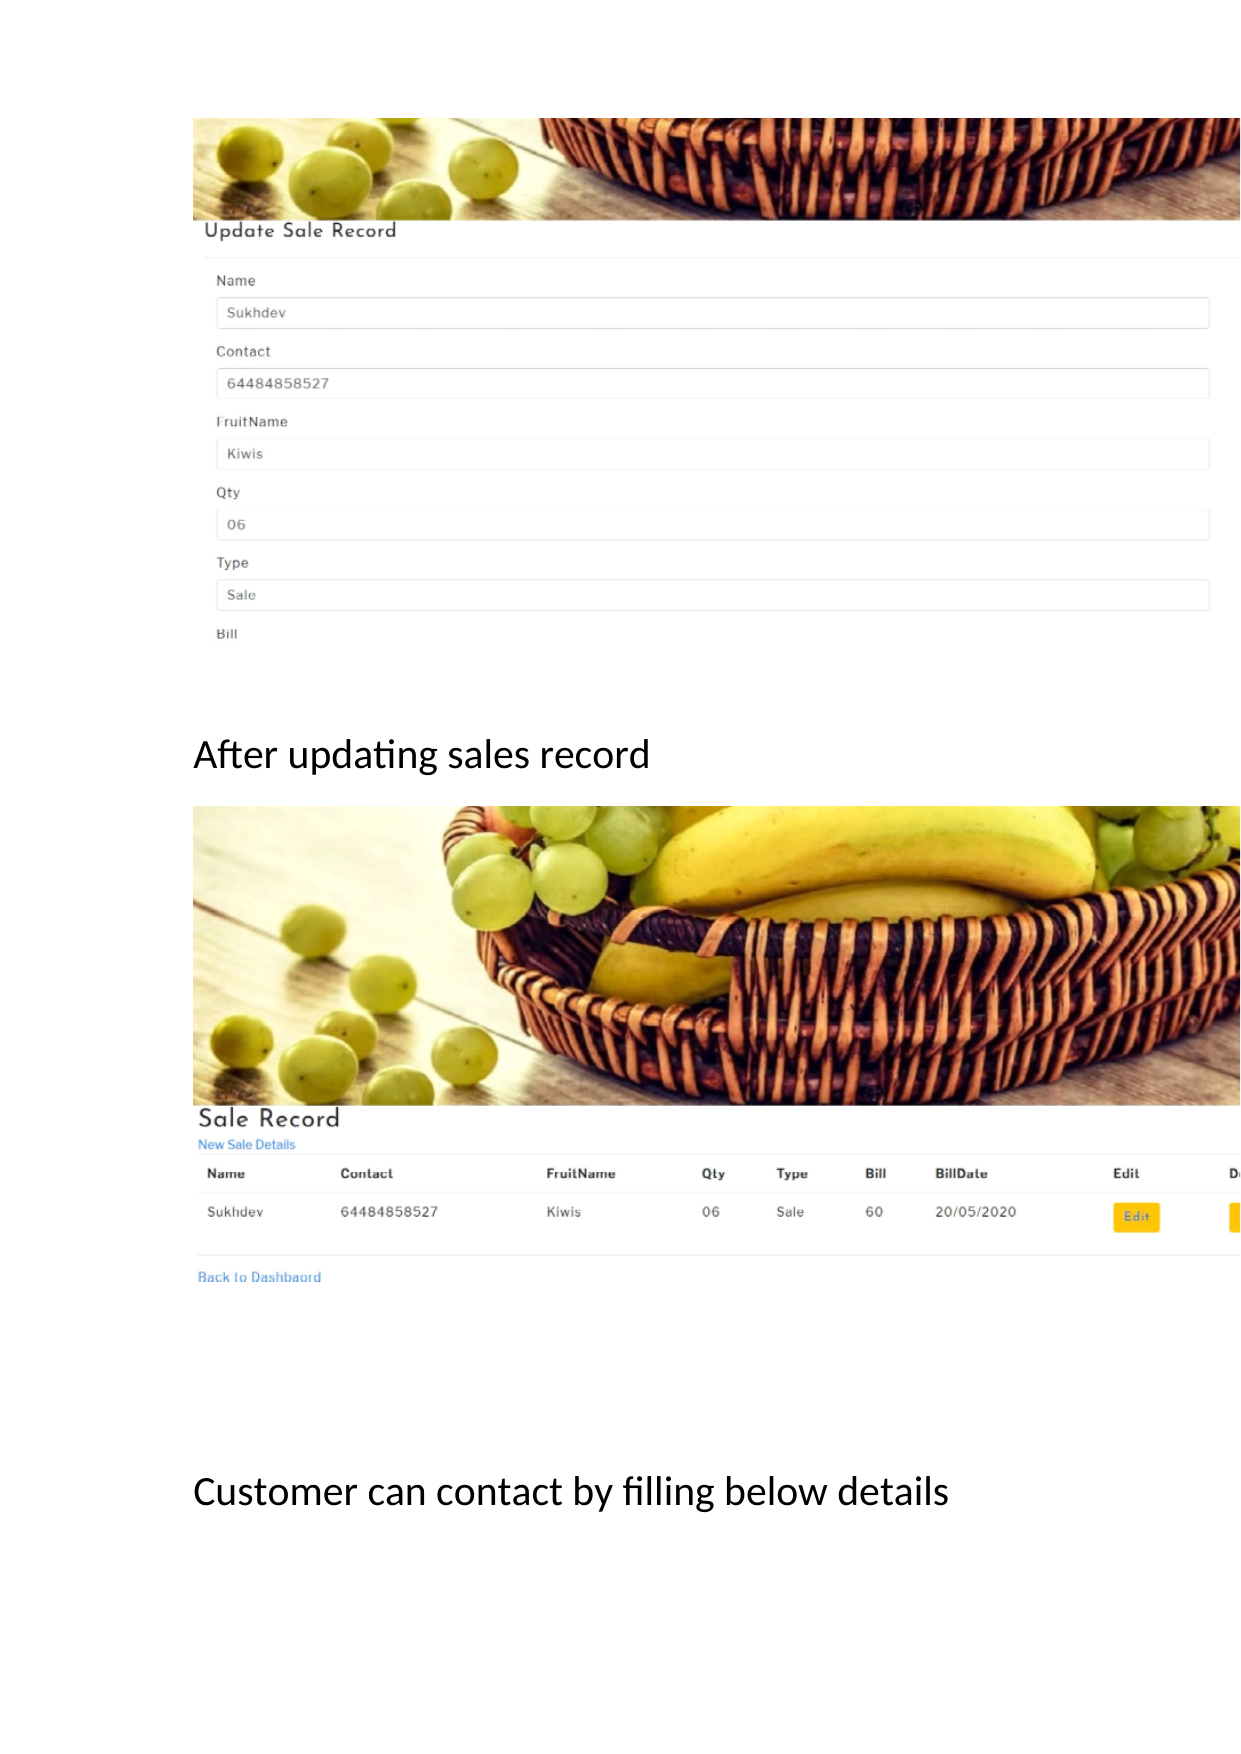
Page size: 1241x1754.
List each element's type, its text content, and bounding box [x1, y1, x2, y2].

text Customer can contact by filling below details [118, 1465, 1122, 1516]
text After updating sales record [118, 728, 1122, 778]
